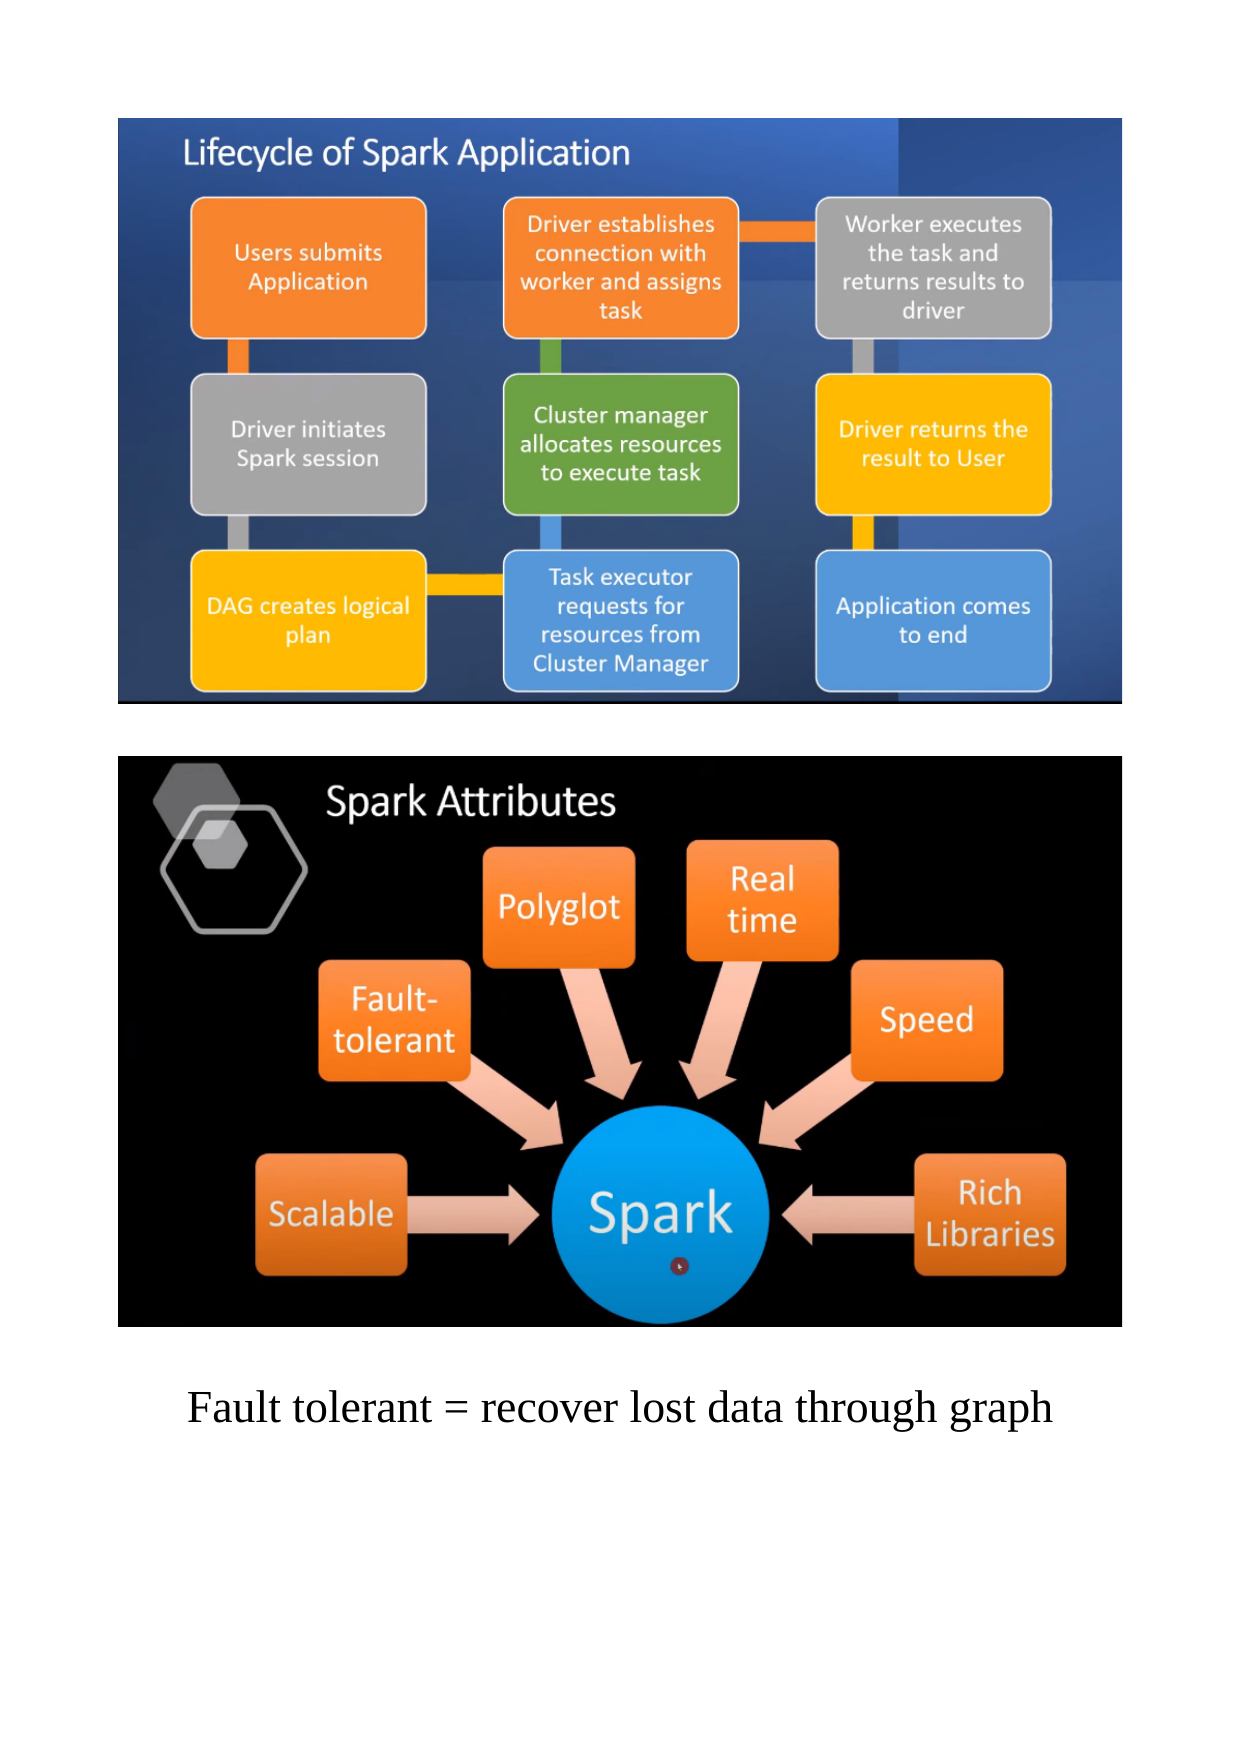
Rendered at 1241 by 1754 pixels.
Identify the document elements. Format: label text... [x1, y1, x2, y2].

picture [118, 118, 1123, 704]
text Fault tolerant = recover lost data through graph [118, 1379, 1122, 1432]
picture [118, 756, 1123, 1327]
